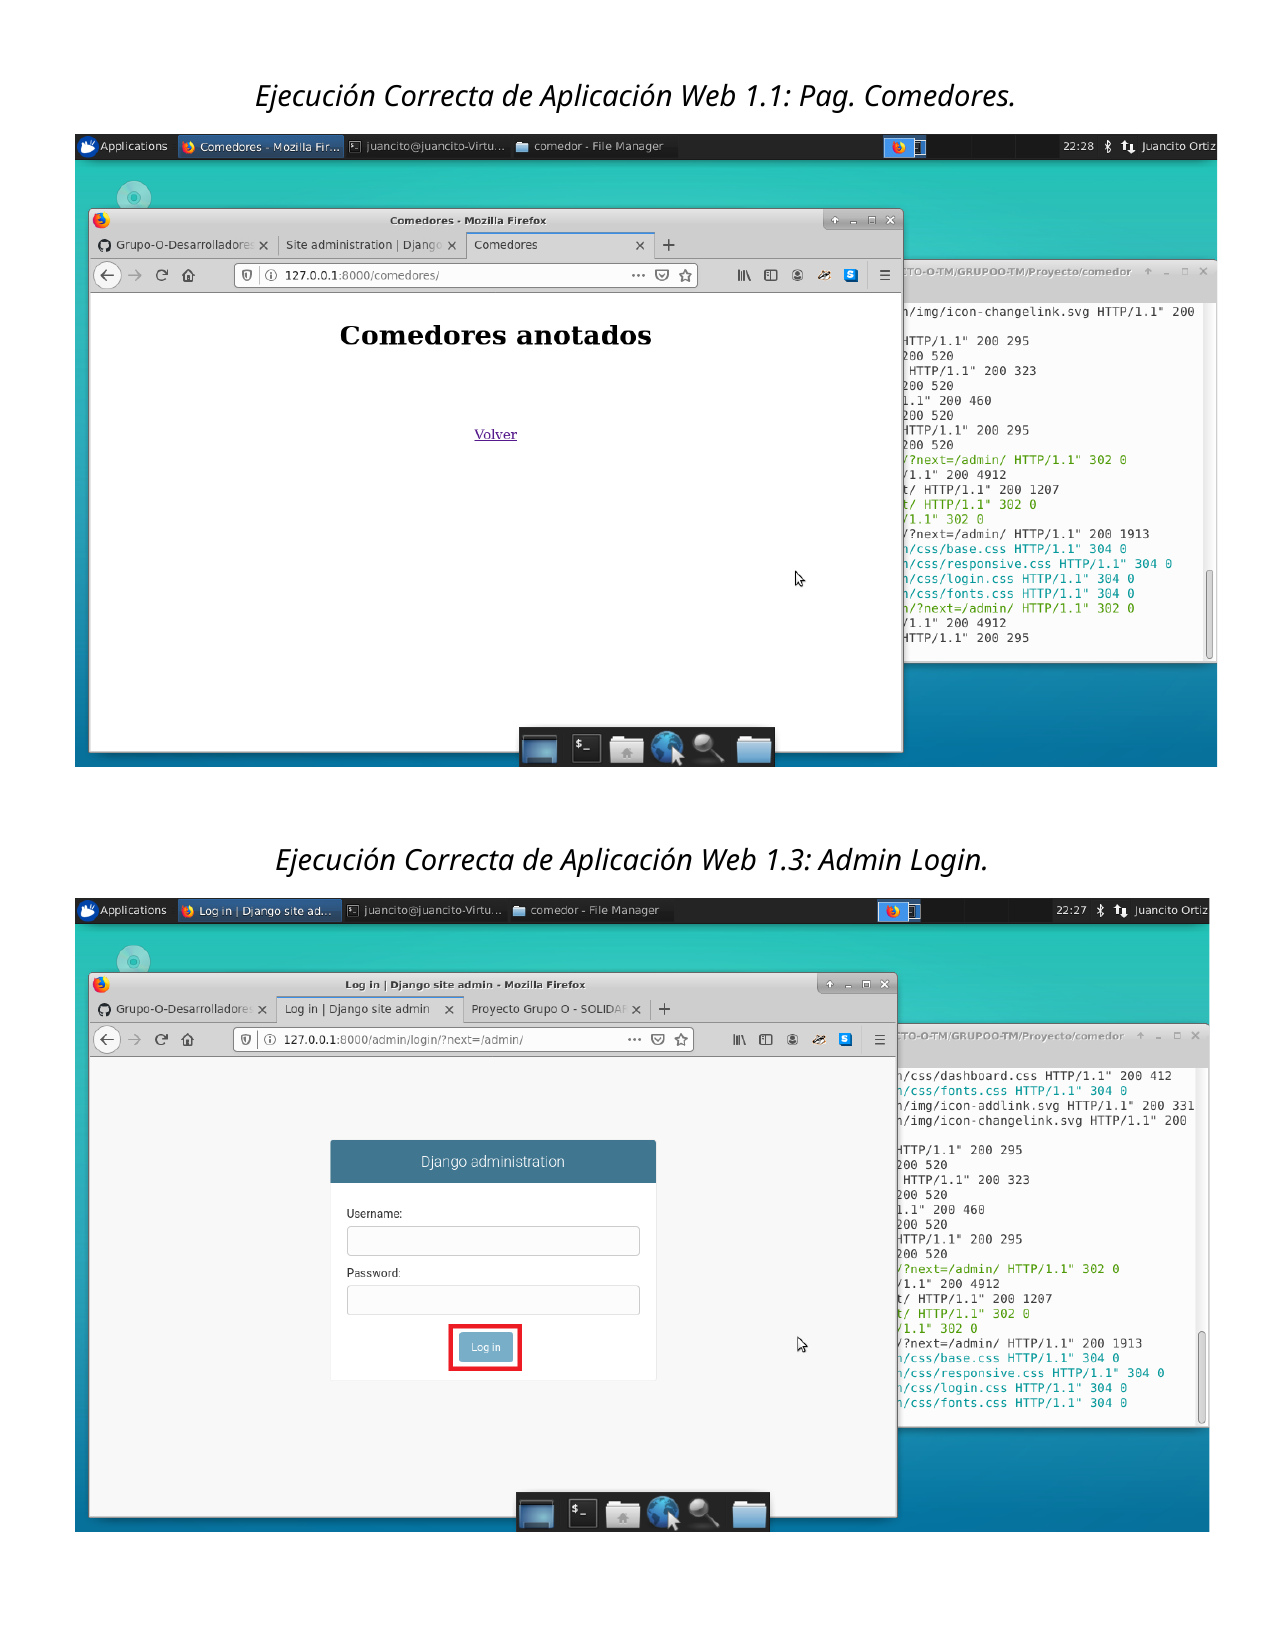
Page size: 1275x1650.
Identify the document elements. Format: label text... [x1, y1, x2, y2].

list Ejecución Correcta de Aplicación Web 1.1: Pag. Comedores. [75, 75, 1200, 115]
list Ejecución Correcta de Aplicación Web 1.3: Admin Login. [75, 839, 1200, 879]
